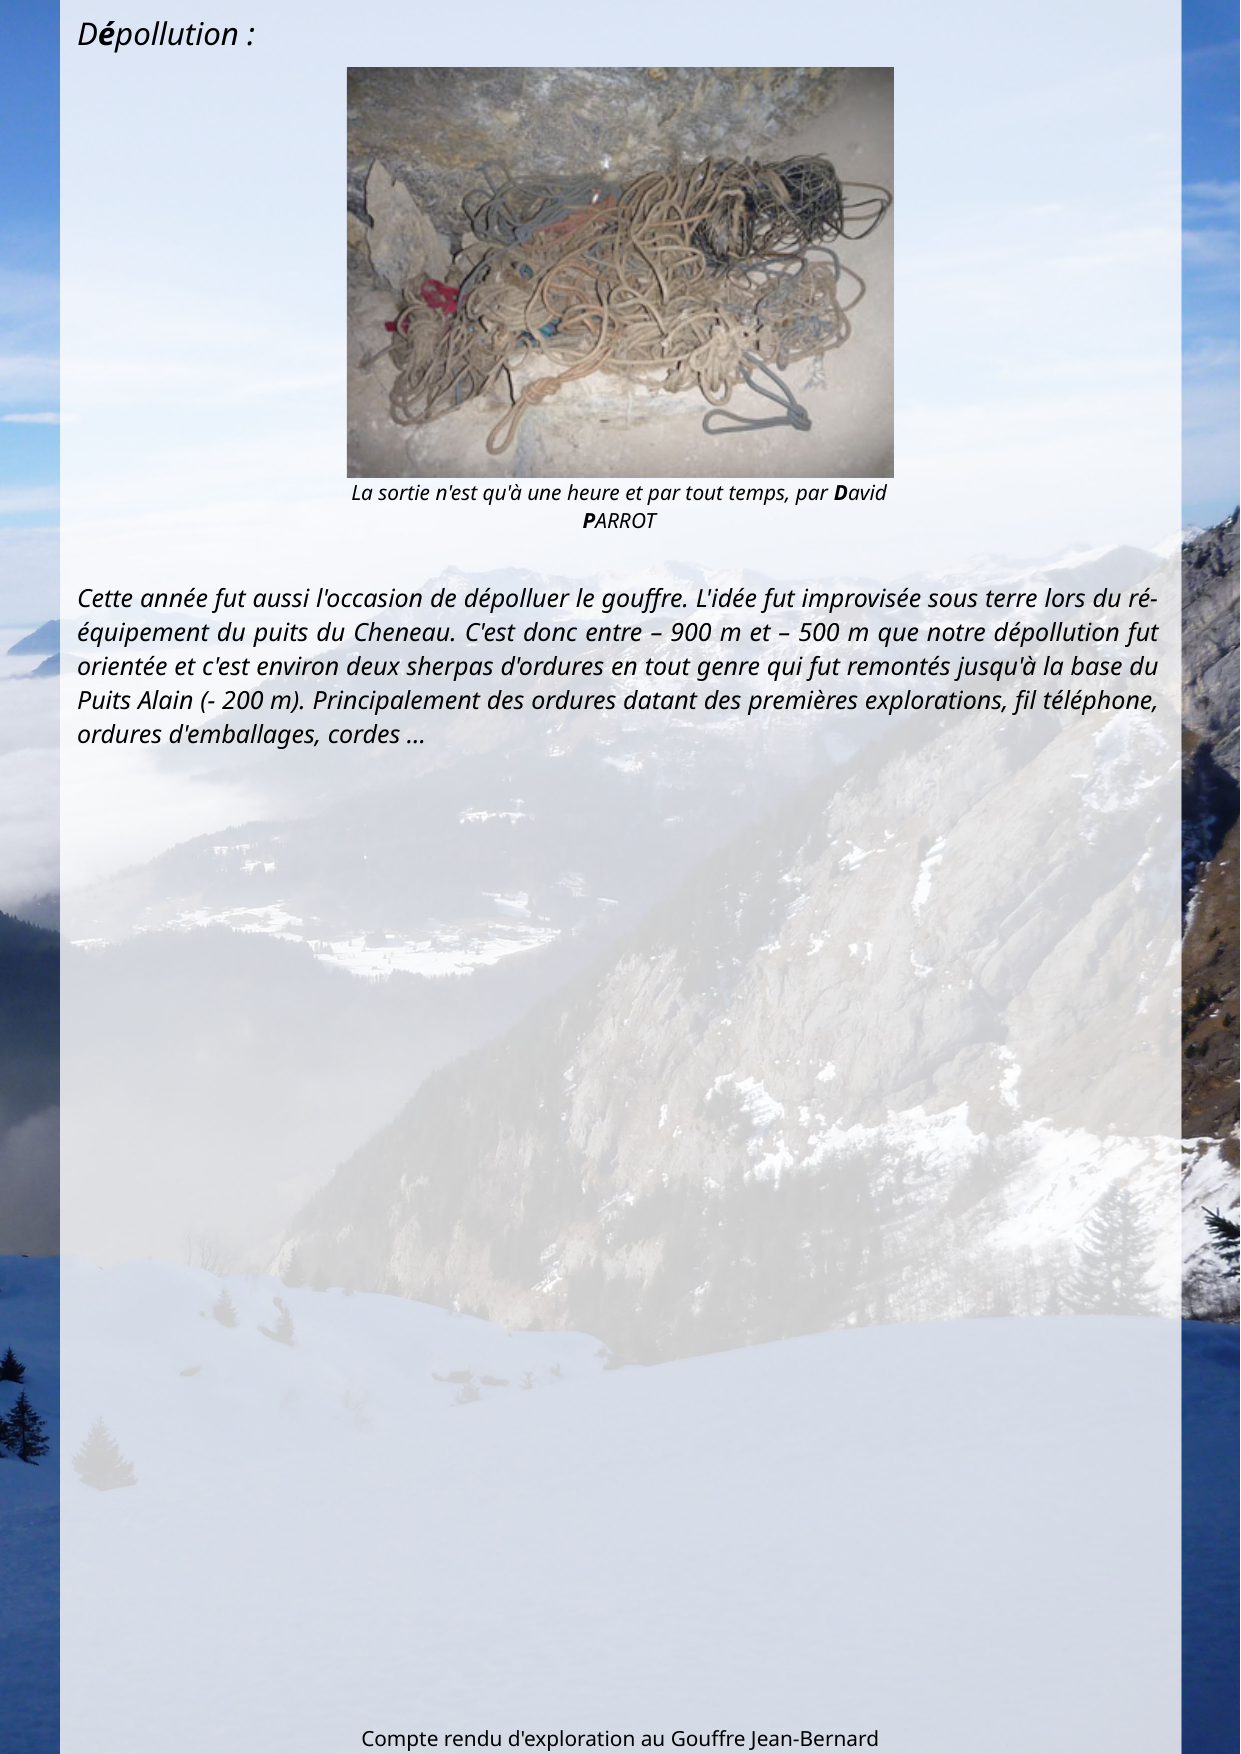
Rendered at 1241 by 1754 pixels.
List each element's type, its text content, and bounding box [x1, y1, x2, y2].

picture [0, 0, 1241, 1754]
text Cette année fut aussi l'occasion de dépolluer le gouffre. L'idée fut improvisée sous terre lors du ré-équipement du puits du Cheneau. C'est donc entre – 900 m et – 500 m que notre dépollution fut orientée et c'est environ deux sherpas d'ordures en tout genre qui fut remontés jusqu'à la base du Puits Alain (- 200 m). Principalement des ordures datant des premières explorations, fil téléphone, ordures d'emballages, cordes … [77, 581, 1163, 751]
text La sortie n'est qu'à une heure et par tout temps, par David PARROT [347, 478, 893, 535]
text Dépollution : [77, 12, 1163, 54]
